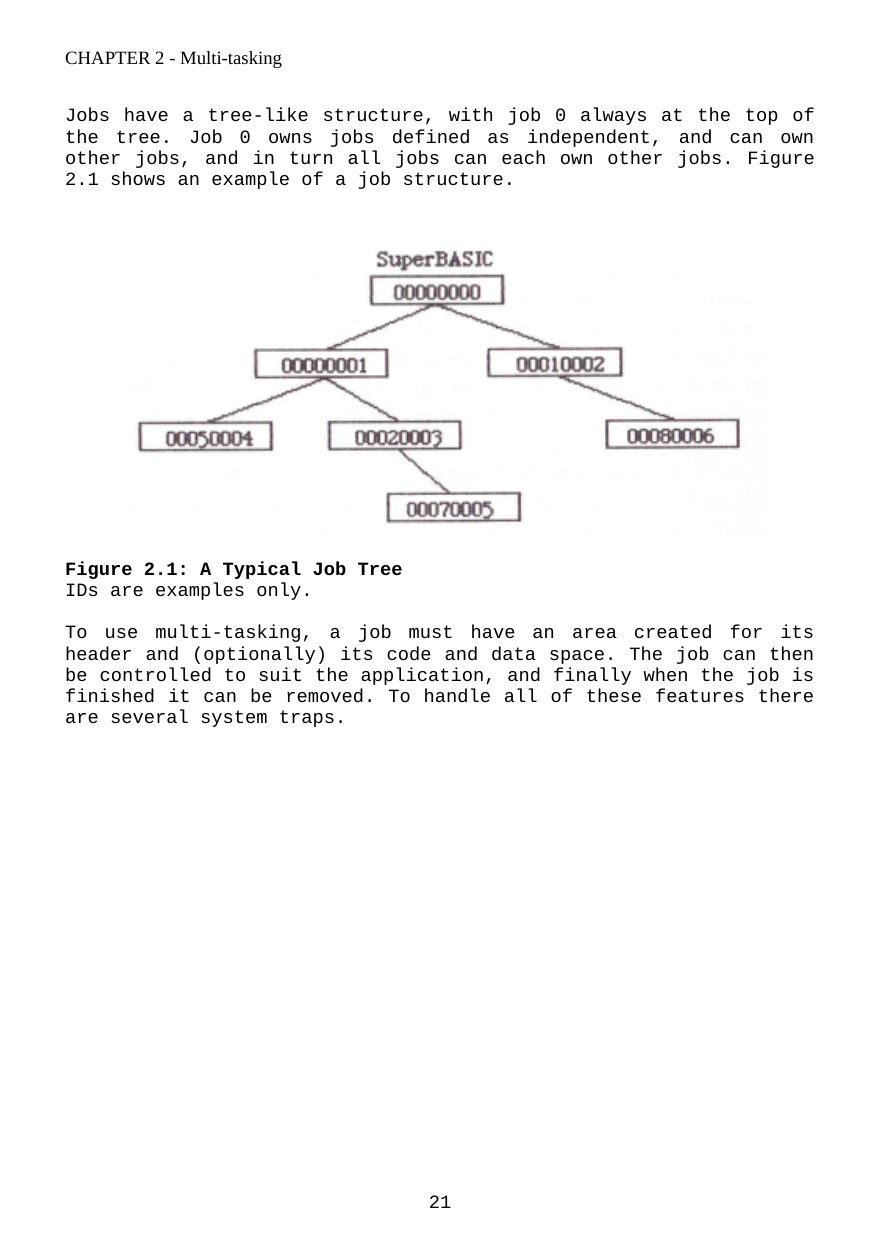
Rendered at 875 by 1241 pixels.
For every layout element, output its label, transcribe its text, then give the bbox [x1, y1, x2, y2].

picture [121, 242, 765, 539]
text To use multi-tasking, a job must have an area created for its header and (optionally) its code and data space. The job can then be controlled to suit the application, and finally when the job is finished it can be removed. To handle all of these features there are several system traps. [65, 623, 815, 729]
text IDs are examples only. [65, 581, 815, 602]
text Jobs have a tree-like structure, with job 0 always at the top of the tree. Job 0 owns jobs defined as independent, and can own other jobs, and in turn all jobs can each own other jobs. Figure 2.1 shows an example of a job structure. [65, 106, 815, 191]
text Figure 2.1: A Typical Job Tree [65, 559, 815, 581]
